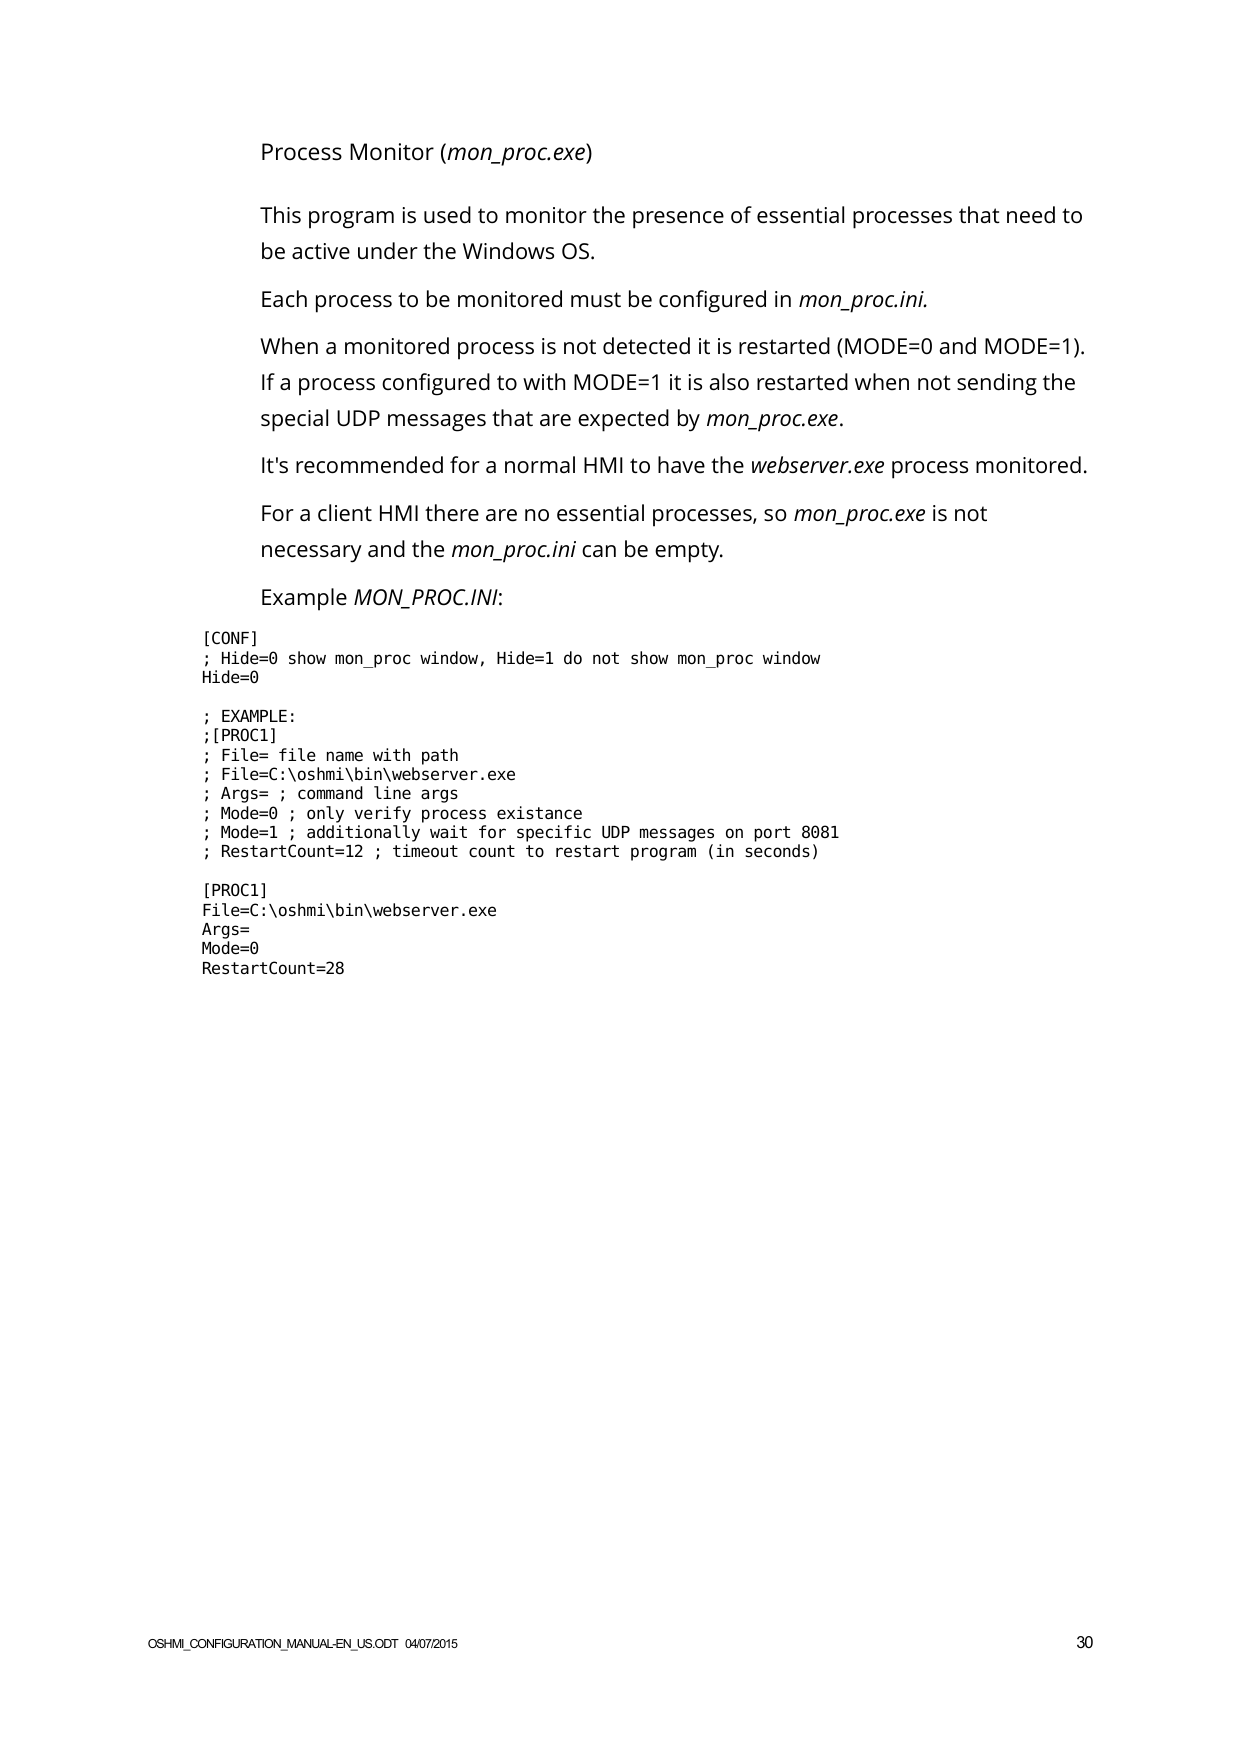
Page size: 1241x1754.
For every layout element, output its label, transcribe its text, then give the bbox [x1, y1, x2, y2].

text ; Mode=1 ; additionally wait for specific UDP messages on port 8081 [202, 823, 1093, 842]
subtitle Process Monitor (mon_proc.exe) [260, 136, 1093, 167]
text Example MON_PROC.INI: [260, 582, 1093, 611]
text Args= [202, 920, 1093, 939]
text For a client HMI there are no essential processes, so mon_proc.exe is not necessary and the mon_proc.ini can be empty. [260, 498, 1093, 564]
text [PROC1] [202, 881, 1093, 901]
text It's recommended for a normal HMI to have the webserver.exe process monitored. [260, 450, 1093, 480]
text File=C:\oshmi\bin\webserver.exe [202, 901, 1093, 920]
text ; File=C:\oshmi\bin\webserver.exe [202, 765, 1093, 784]
text ; File= file name with path [202, 746, 1093, 765]
text Hide=0 [202, 668, 1093, 687]
text [CONF] [202, 629, 1093, 649]
text ; Mode=0 ; only verify process existance [202, 804, 1093, 823]
text This program is used to monitor the presence of essential processes that need to be active under the Windows OS. [260, 200, 1093, 266]
text ; Args= ; command line args [202, 784, 1093, 804]
text RestartCount=28 [202, 959, 1093, 978]
text Each process to be monitored must be configured in mon_proc.ini. [260, 283, 1093, 313]
text When a monitored process is not detected it is restarted (MODE=0 and MODE=1). If a process configured to with MODE=1 it is also restarted when not sending the special UDP messages that are expected by mon_proc.exe. [260, 331, 1093, 432]
text ; RestartCount=12 ; timeout count to restart program (in seconds) [202, 842, 1093, 862]
text Mode=0 [202, 939, 1093, 959]
text ;[PROC1] [202, 726, 1093, 746]
text ; Hide=0 show mon_proc window, Hide=1 do not show mon_proc window [202, 649, 1093, 668]
text ; EXAMPLE: [202, 707, 1093, 726]
